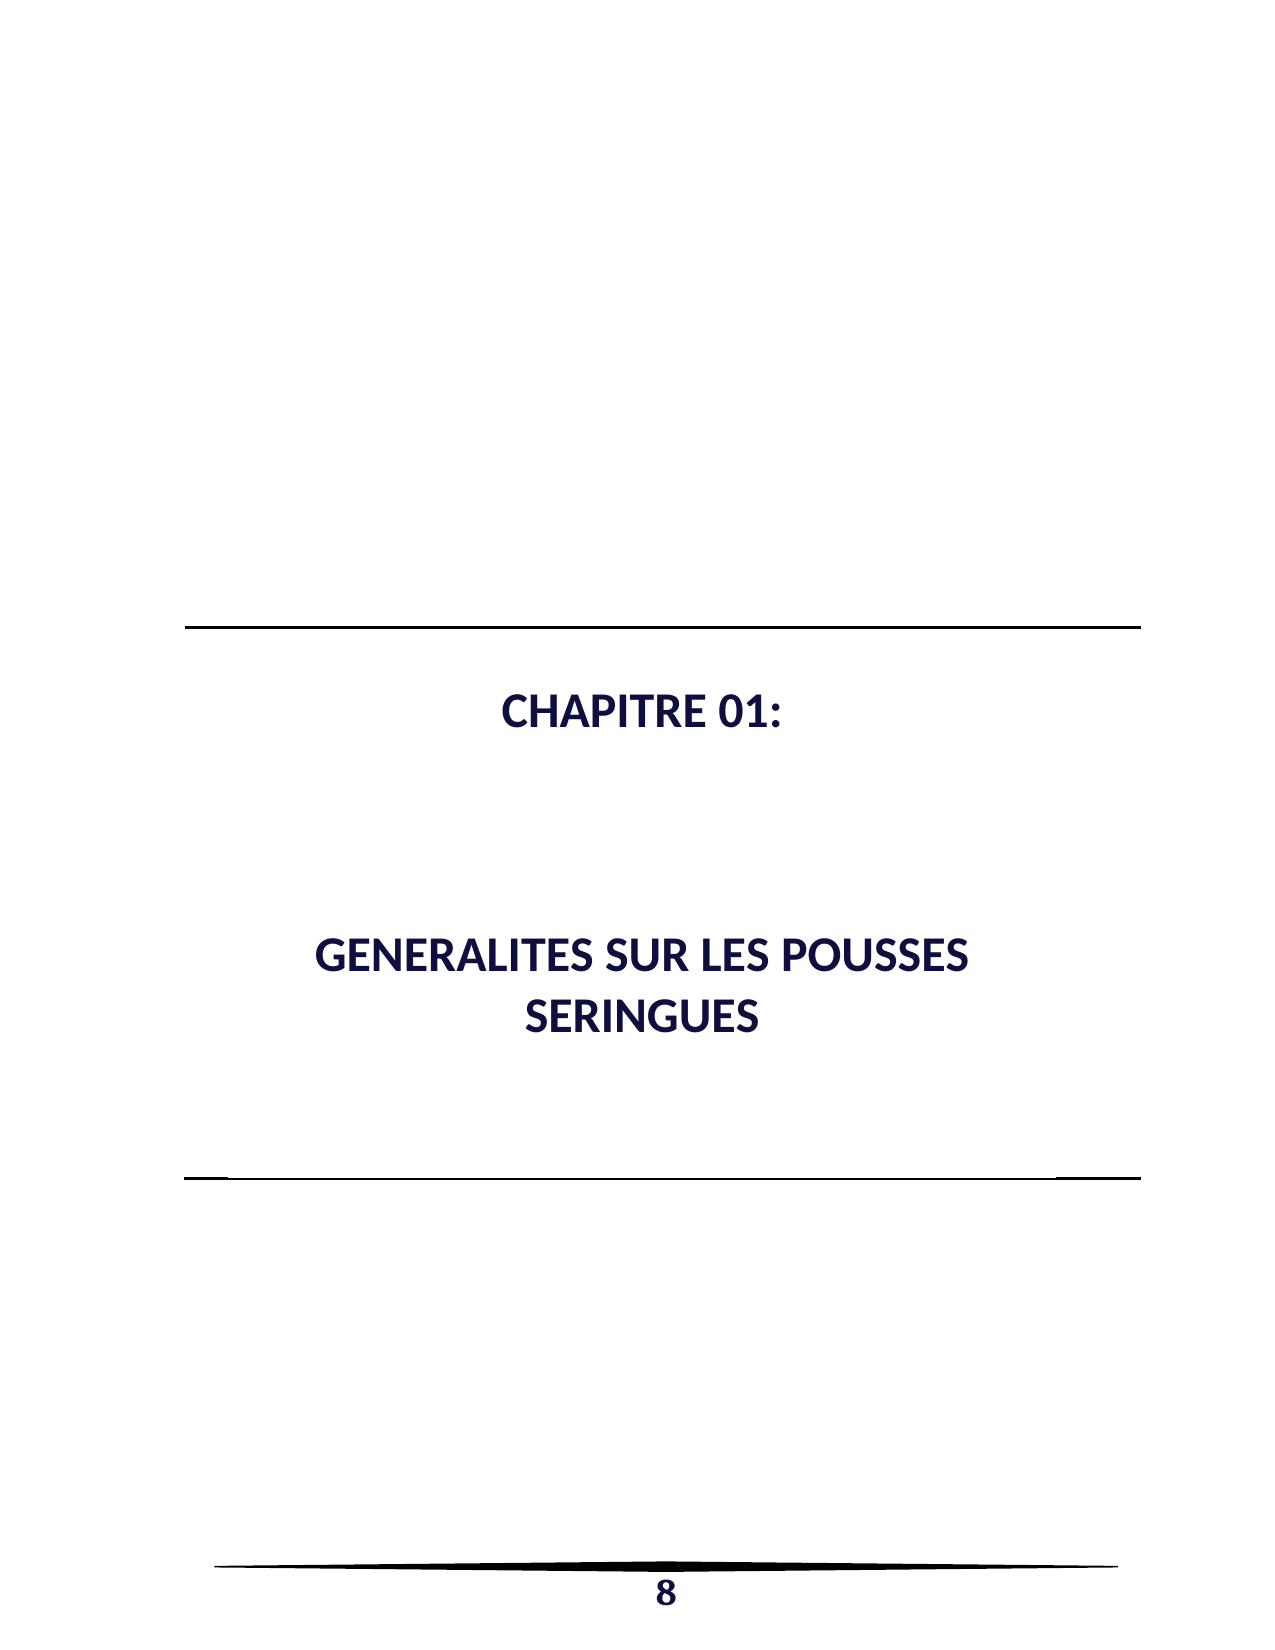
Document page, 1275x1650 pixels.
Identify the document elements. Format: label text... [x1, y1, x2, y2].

text GENERALITES SUR LES POUSSES SERINGUES [243, 923, 1041, 1045]
text CHAPITRE 01: [243, 679, 1041, 740]
